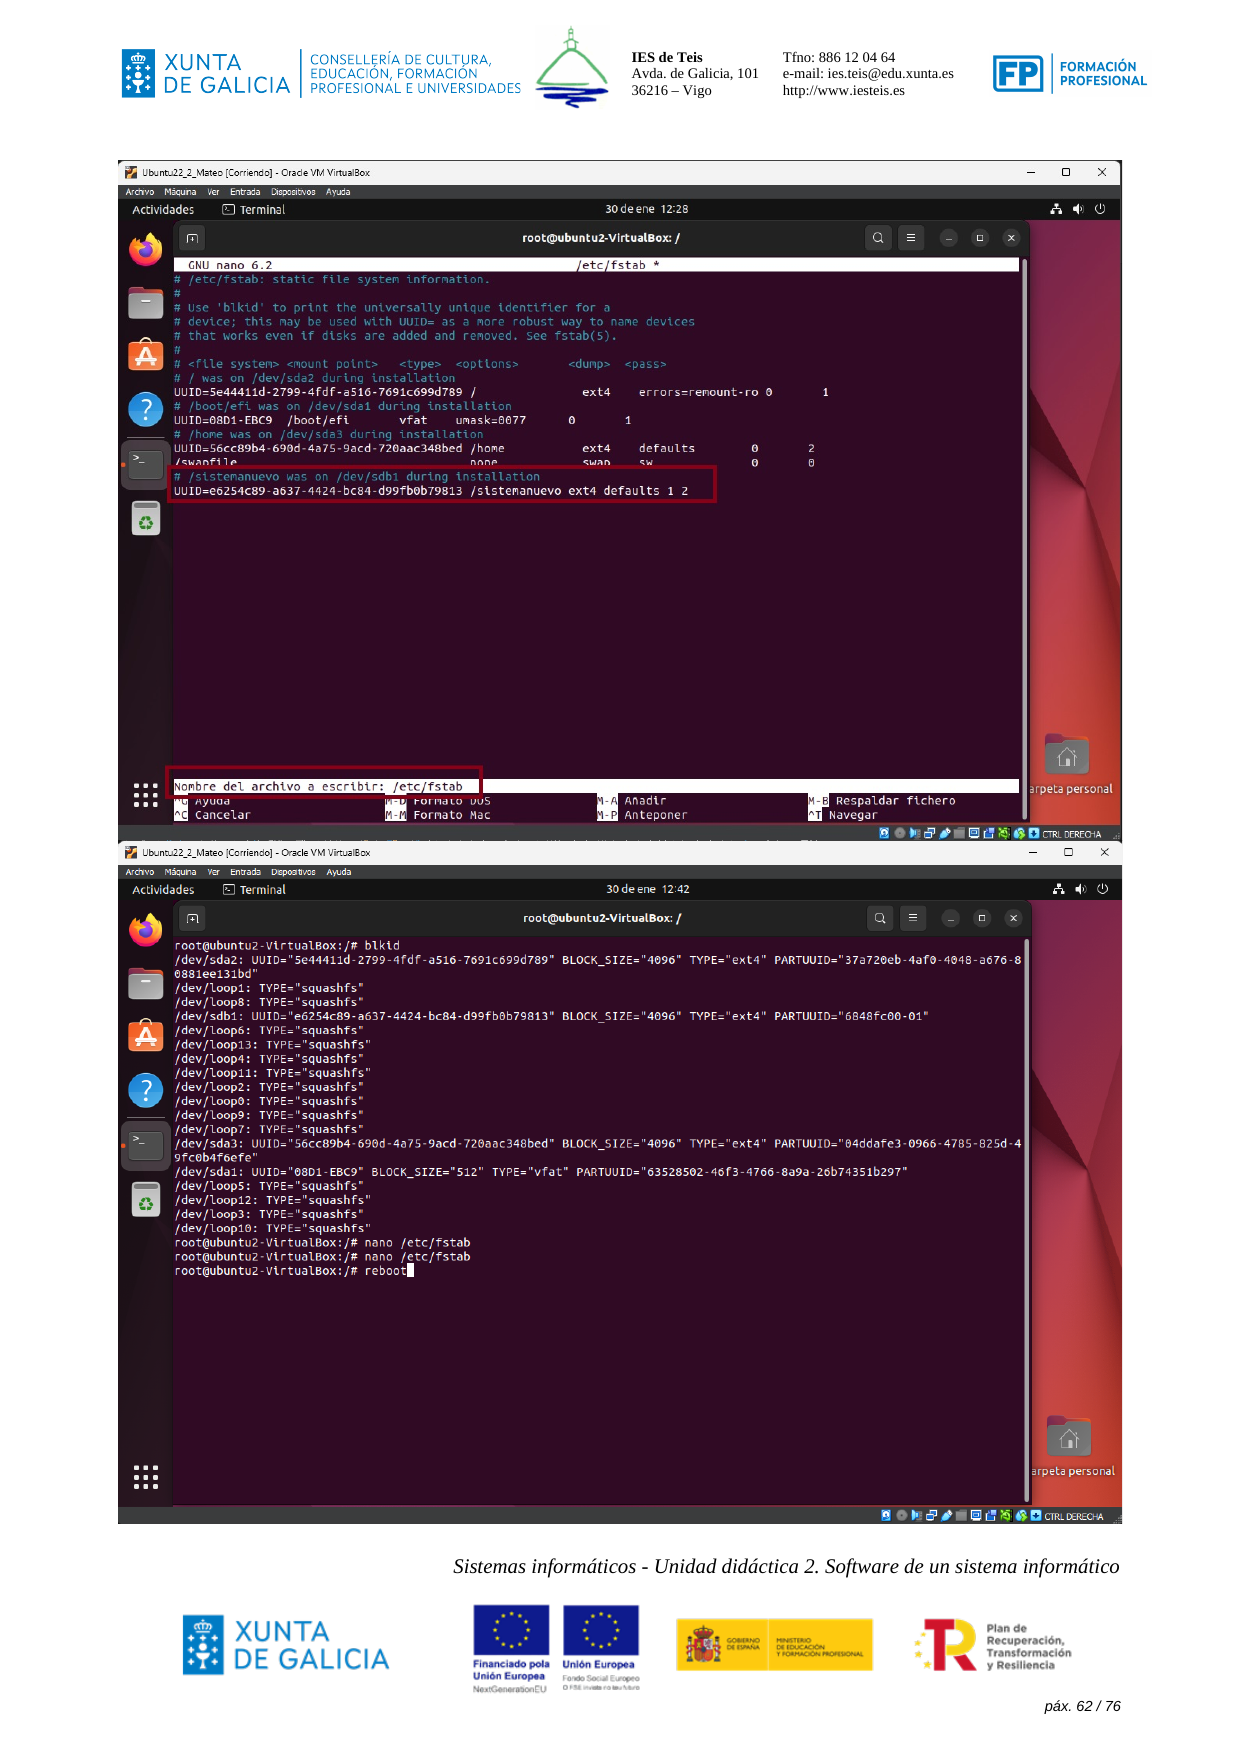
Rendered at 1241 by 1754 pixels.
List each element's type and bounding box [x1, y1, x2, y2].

picture [534, 25, 611, 110]
picture [989, 50, 1153, 97]
picture [182, 1593, 1085, 1700]
picture [121, 49, 521, 98]
picture [118, 160, 1123, 1524]
